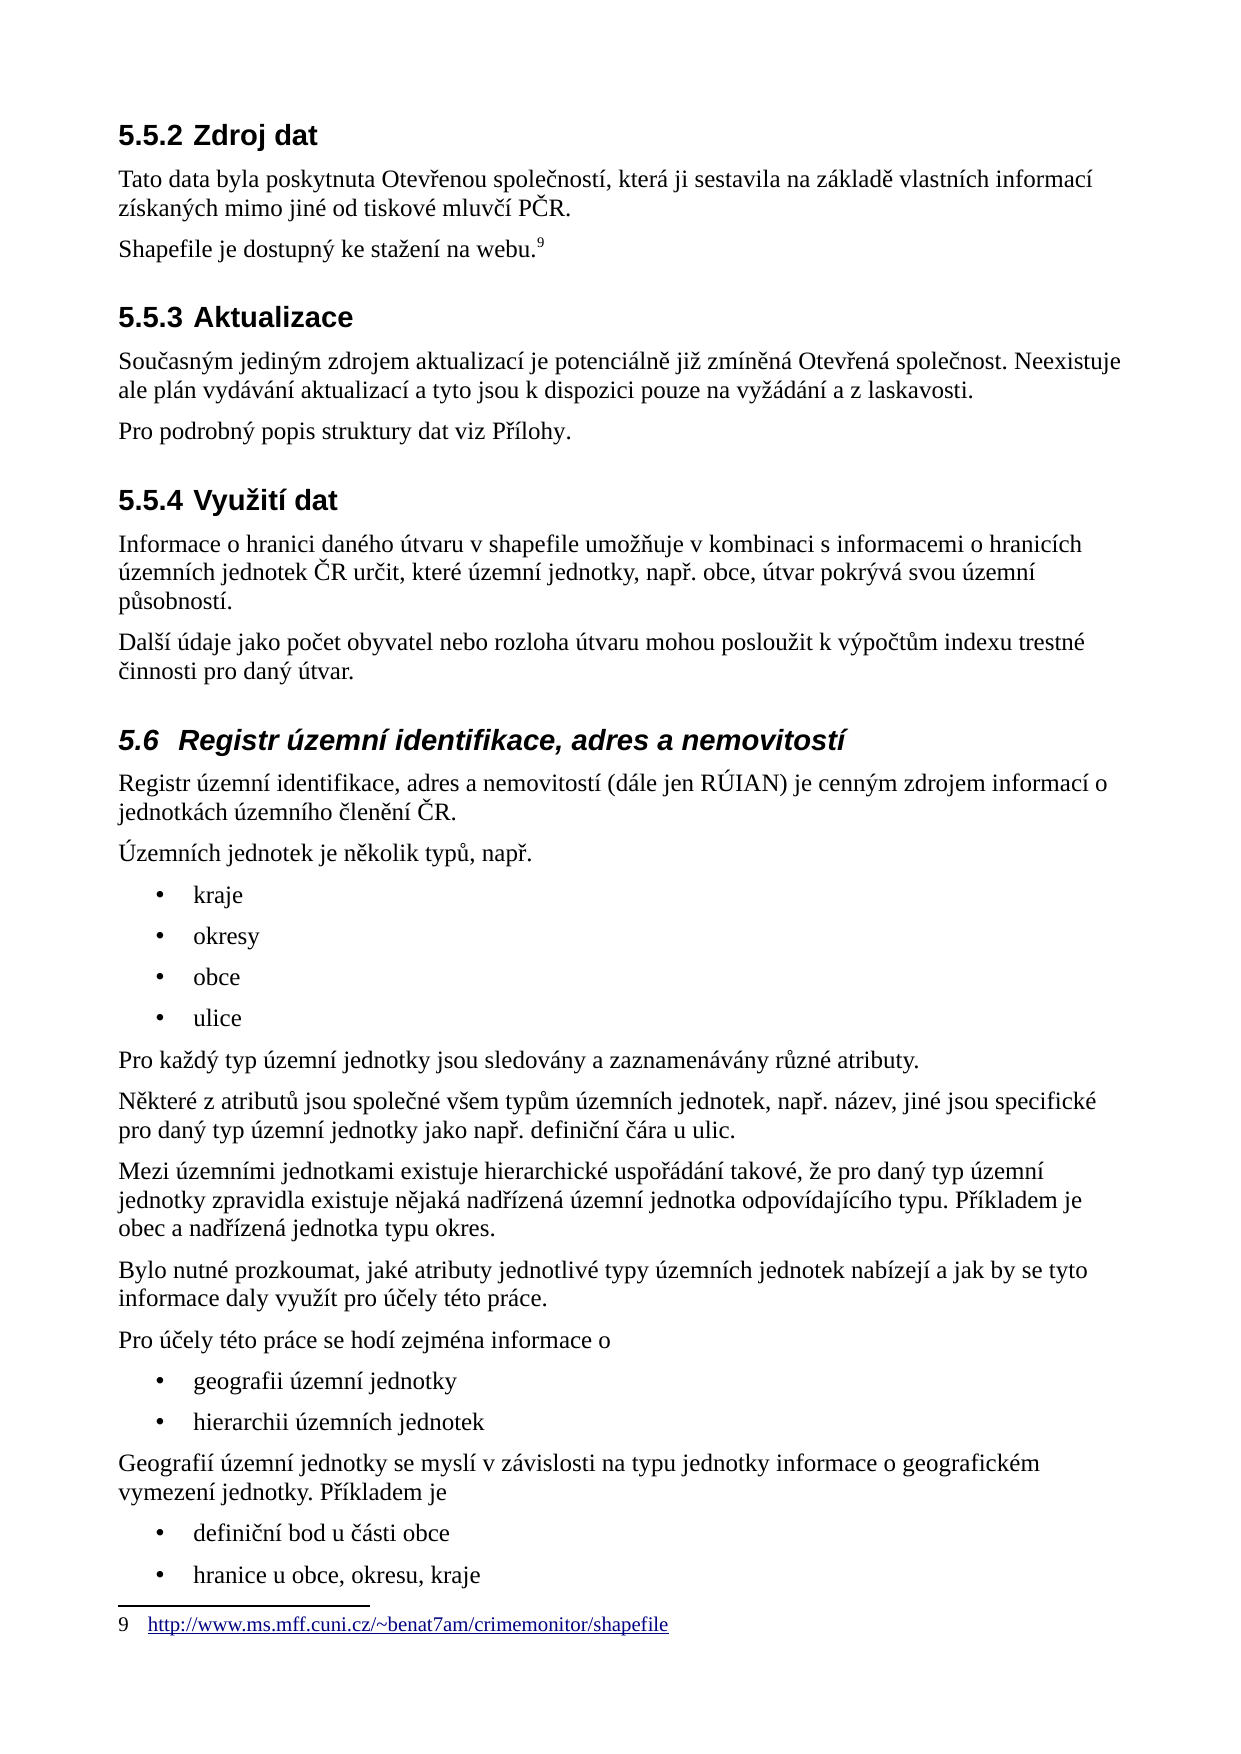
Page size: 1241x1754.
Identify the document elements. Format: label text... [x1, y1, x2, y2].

list kraje [156, 880, 1122, 908]
list hierarchii územních jednotek [156, 1407, 1122, 1436]
list definiční bod u části obce [156, 1518, 1122, 1547]
list obce [156, 962, 1122, 991]
text Registr územní identifikace, adres a nemovitostí (dále jen RÚIAN) je cenným zdrojem informací o jednotkách územního členění ČR. [118, 768, 1122, 826]
text Geografií územní jednotky se myslí v závislosti na typu jednotky informace o geografickém vymezení jednotky. Příkladem je [118, 1448, 1122, 1506]
list okresy [156, 921, 1122, 950]
subtitle Aktualizace [118, 300, 1122, 334]
subtitle Registr územní identifikace, adres a nemovitostí [118, 722, 1122, 756]
text Pro účely této práce se hodí zejména informace o [118, 1325, 1122, 1353]
text Mezi územními jednotkami existuje hierarchické uspořádání takové, že pro daný typ územní jednotky zpravidla existuje nějaká nadřízená územní jednotka odpovídajícího typu. Příkladem je obec a nadřízená jednotka typu okres. [118, 1156, 1122, 1242]
text Informace o hranici daného útvaru v shapefile umožňuje v kombinaci s informacemi o hranicích územních jednotek ČR určit, které územní jednotky, např. obce, útvar pokrývá svou územní působností. [118, 529, 1122, 615]
text Tato data byla poskytnuta Otevřenou společností, která ji sestavila na základě vlastních informací získaných mimo jiné od tiskové mluvčí PČR. [118, 164, 1122, 222]
list geografii územní jednotky [156, 1366, 1122, 1395]
subtitle Zdroj dat [118, 118, 1122, 152]
text Shapefile je dostupný ke stažení na webu. [118, 234, 1122, 263]
text Pro podrobný popis struktury dat viz Přílohy. [118, 416, 1122, 445]
text Další údaje jako počet obyvatel nebo rozloha útvaru mohou posloužit k výpočtům indexu trestné činnosti pro daný útvar. [118, 627, 1122, 685]
text Některé z atributů jsou společné všem typům územních jednotek, např. název, jiné jsou specifické pro daný typ územní jednotky jako např. definiční čára u ulic. [118, 1086, 1122, 1143]
text Bylo nutné prozkoumat, jaké atributy jednotlivé typy územních jednotek nabízejí a jak by se tyto informace daly využít pro účely této práce. [118, 1255, 1122, 1312]
list ulice [156, 1003, 1122, 1032]
text Pro každý typ územní jednotky jsou sledovány a zaznamenávány různé atributy. [118, 1045, 1122, 1073]
text http://www.ms.mff.cuni.cz/~benat7am/crimemonitor/shapefile [118, 1612, 1122, 1636]
subtitle Využití dat [118, 483, 1122, 516]
list hranice u obce, okresu, kraje [156, 1560, 1122, 1588]
text Územních jednotek je několik typů, např. [118, 838, 1122, 867]
text Současným jediným zdrojem aktualizací je potenciálně již zmíněná Otevřená společnost. Neexistuje ale plán vydávání aktualizací a tyto jsou k dispozici pouze na vyžádání a z laskavosti. [118, 346, 1122, 404]
